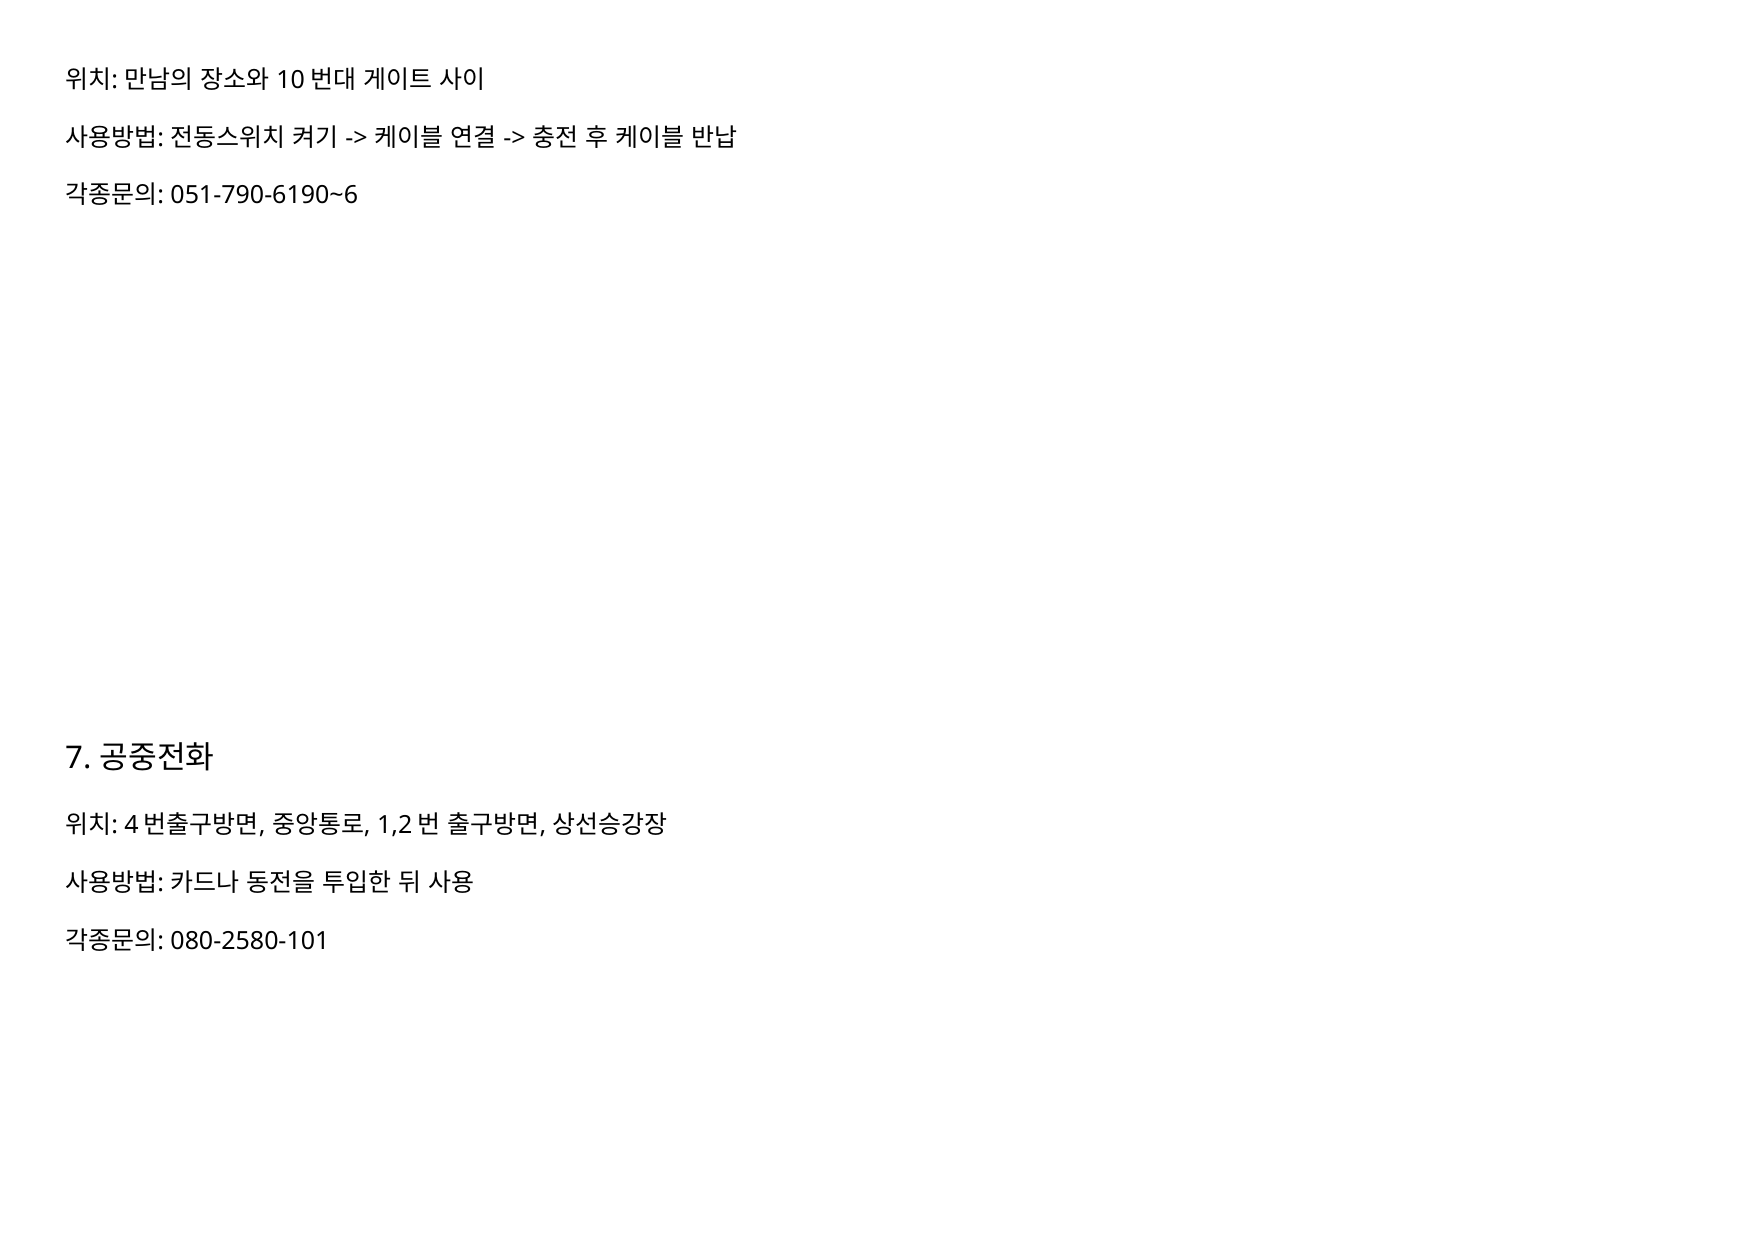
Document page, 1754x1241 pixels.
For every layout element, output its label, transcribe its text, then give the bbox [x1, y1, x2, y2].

text 각종문의: 080-2580-101 [65, 921, 1689, 957]
text 사용방법: 전동스위치 켜기 -> 케이블 연결 -> 충전 후 케이블 반납 [65, 117, 1689, 153]
text 사용방법: 카드나 동전을 투입한 뒤 사용 [65, 863, 1689, 899]
text 위치: 만남의 장소와 10번대 게이트 사이 [65, 59, 1689, 95]
text 각종문의: 051-790-6190~6 [65, 175, 1689, 211]
text 7. 공중전화 [65, 732, 1689, 778]
text 위치: 4번출구방면, 중앙통로, 1,2번 출구방면, 상선승강장 [65, 805, 1689, 841]
